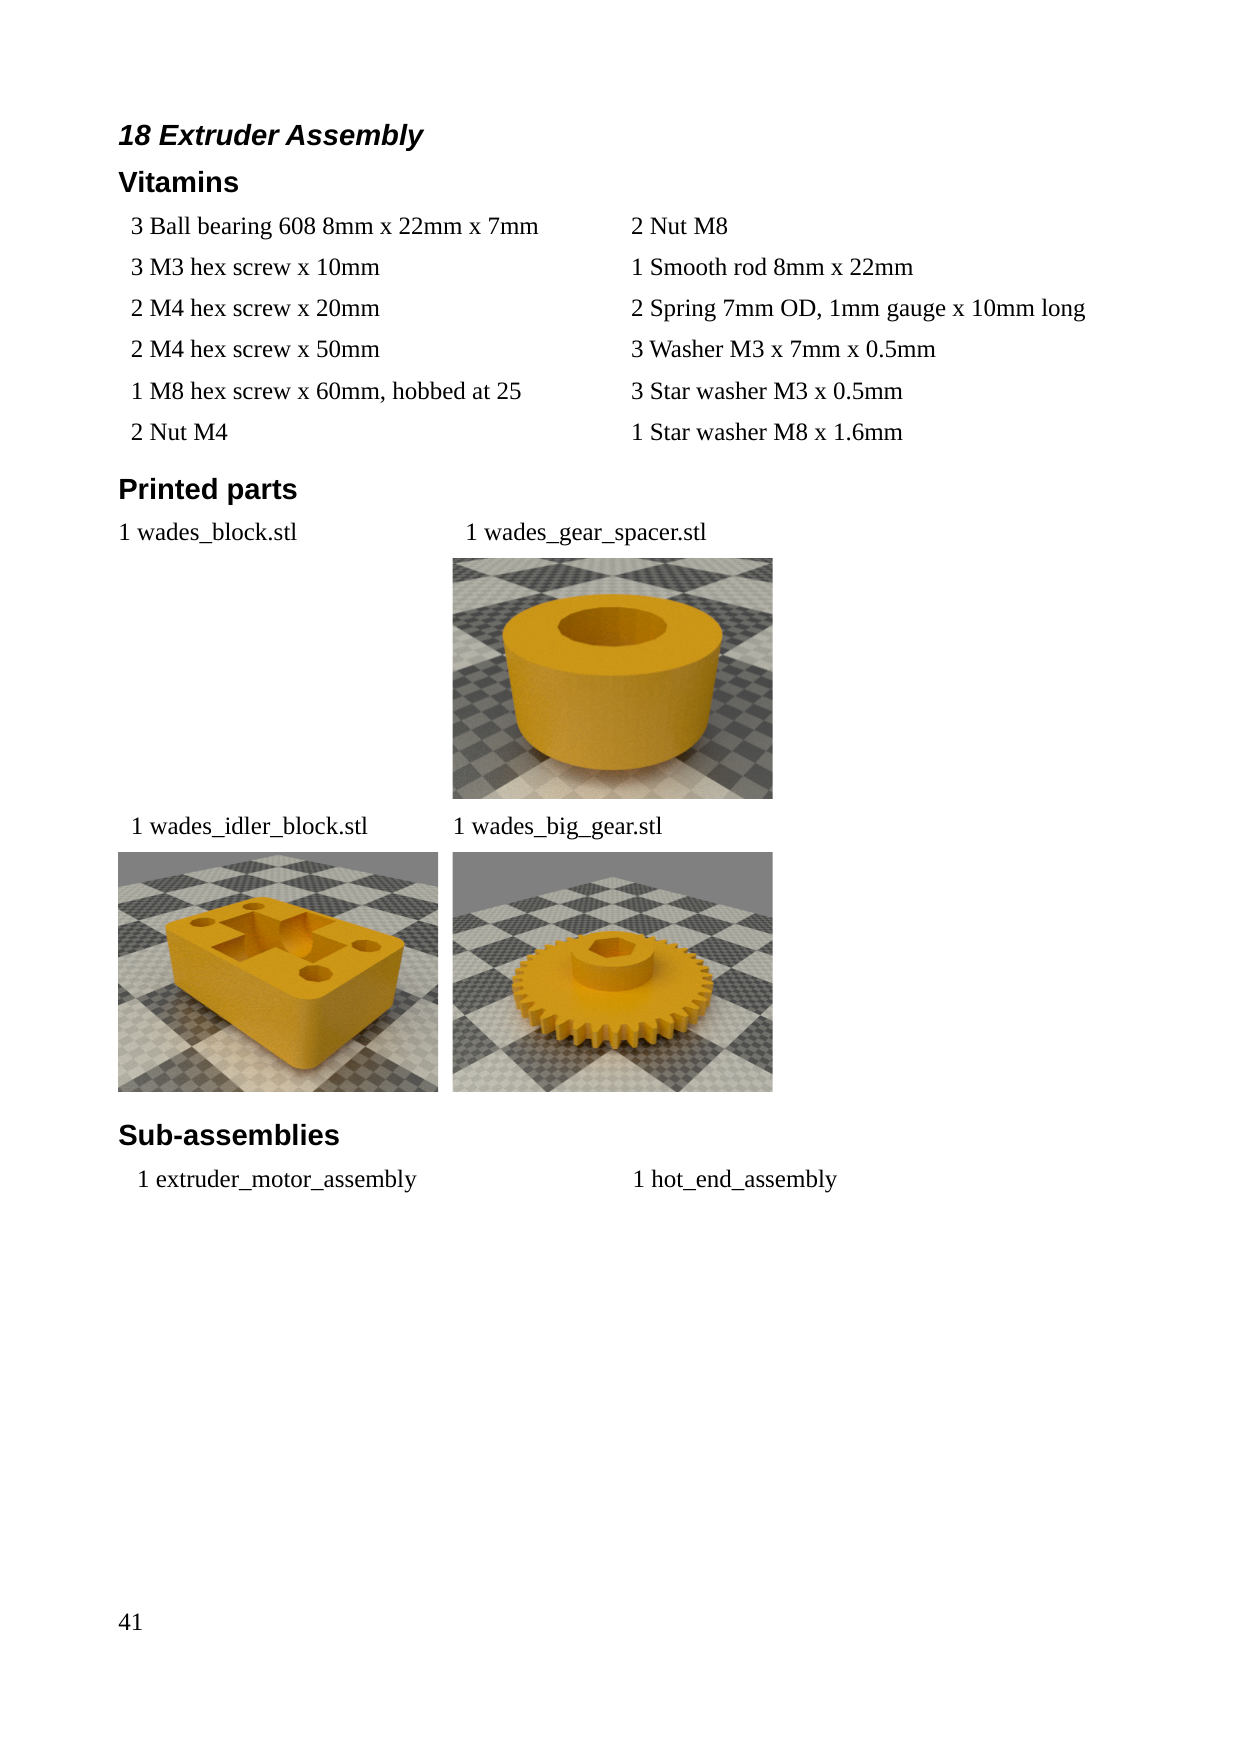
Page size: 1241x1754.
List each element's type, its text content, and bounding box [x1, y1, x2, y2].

table_header 1 extruder_motor_assembly [118, 1164, 620, 1503]
picture [452, 852, 773, 1092]
table_header 2 Nut M8 1 Smooth rod 8mm x 22mm 2 Spring 7mm OD, 1mm gauge x 10mm long 3 Washer M3 x 7mm x 0.5mm 3 Star washer M3 x 0.5mm 1 Star washer M8 x 1.6mm [618, 211, 1120, 458]
subtitle Printed parts [118, 472, 1122, 505]
table_cell 1 wades_idler_block.stl [118, 811, 453, 1104]
table_cell 1 wades_big_gear.stl [453, 811, 1122, 1104]
subtitle Extruder Assembly [118, 118, 1122, 152]
table_header 1 wades_block.stl [118, 517, 453, 811]
table_header 1 hot_end_assembly [620, 1164, 1122, 1503]
picture [452, 558, 773, 799]
subtitle Sub-assemblies [118, 1118, 1122, 1152]
table_header 1 wades_gear_spacer.stl [453, 517, 1122, 811]
table_header 3 Ball bearing 608 8mm x 22mm x 7mm 3 M3 hex screw x 10mm 2 M4 hex screw x 20mm 2 M4 hex screw x 50mm 1 M8 hex screw x 60mm, hobbed at 25 2 Nut M4 [118, 211, 618, 458]
subtitle Vitamins [118, 165, 1122, 199]
picture [118, 852, 439, 1092]
